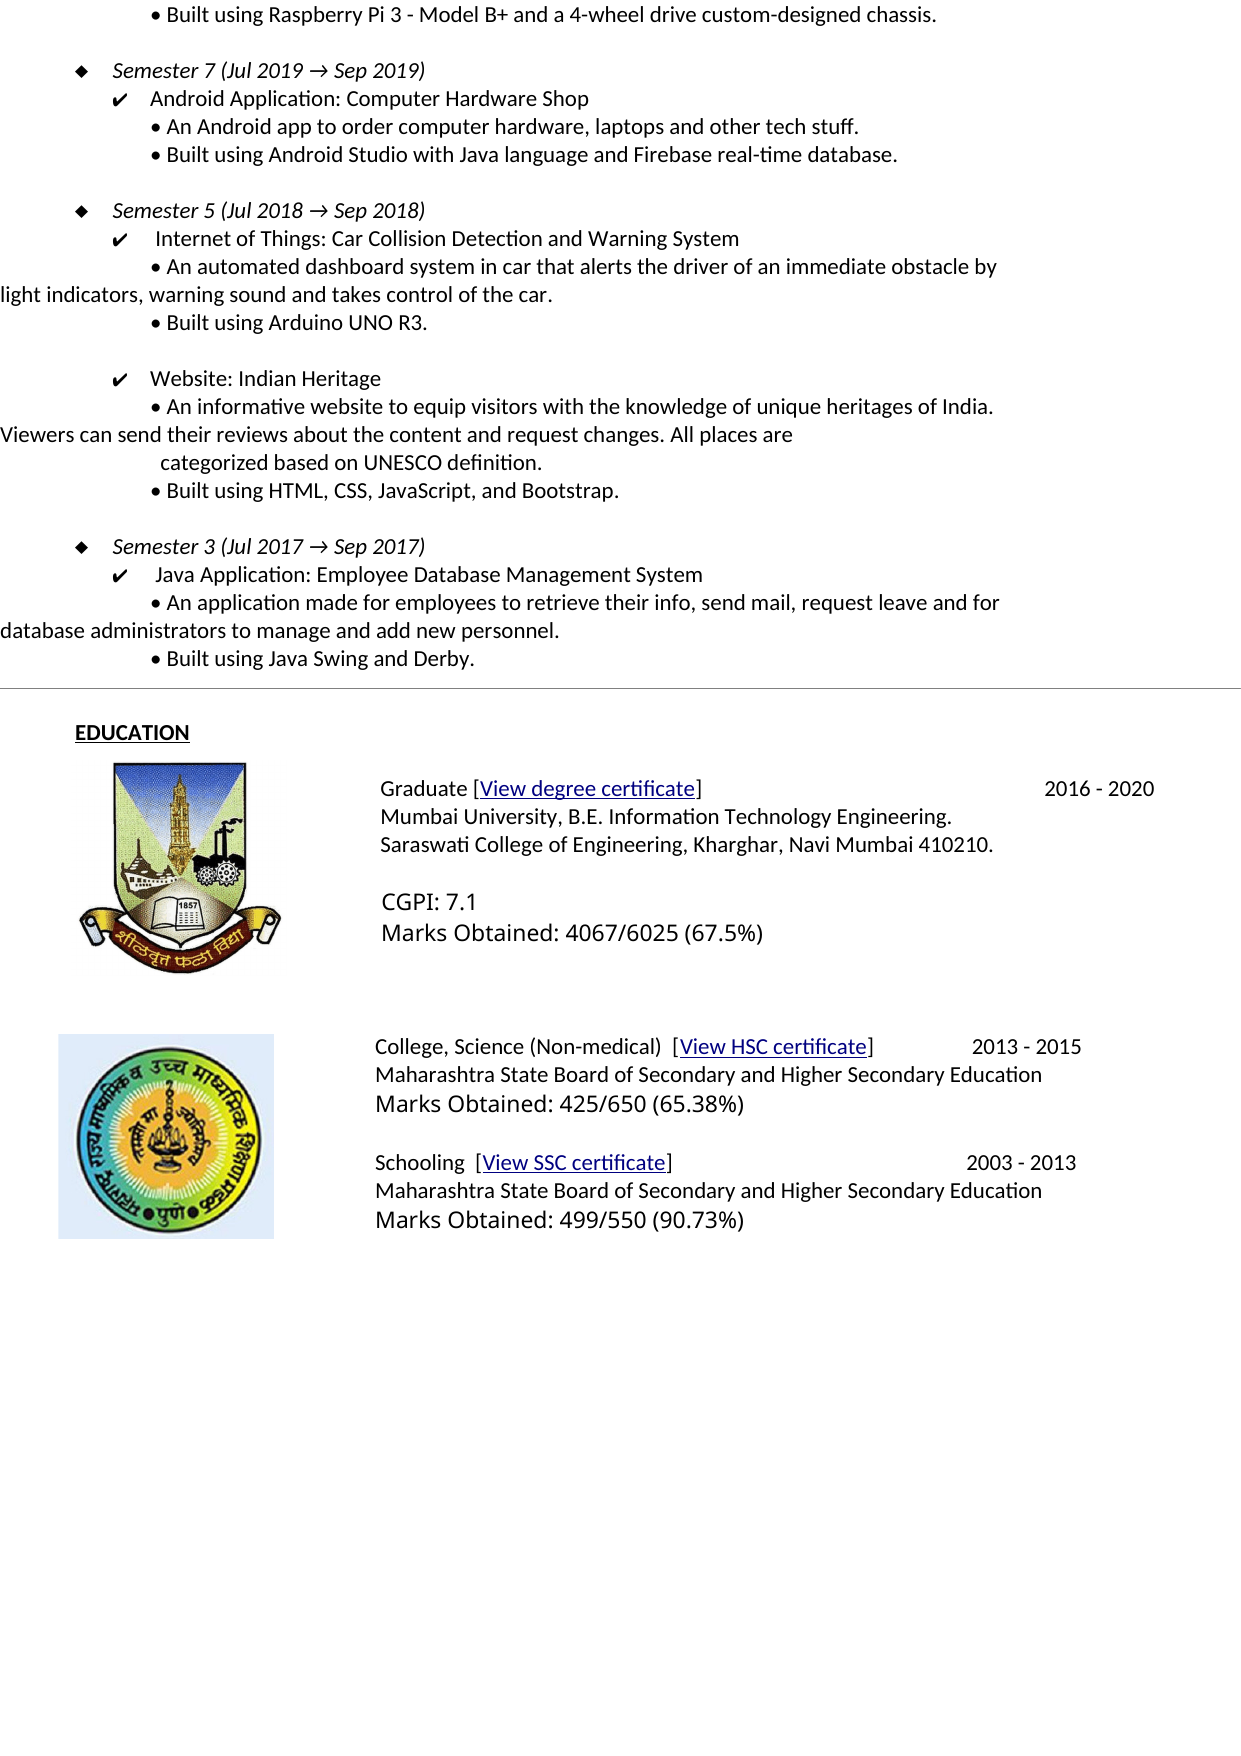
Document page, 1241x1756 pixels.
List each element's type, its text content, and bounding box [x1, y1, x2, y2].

list Java Application: Employee Database Management System [112, 560, 1241, 588]
picture [71, 760, 287, 976]
text • An informative website to equip visitors with the knowledge of unique heritages of India. Viewers can send their reviews about the content and request changes. All places are [0, 392, 1241, 448]
text [0, 774, 71, 802]
text Saraswati College of Engineering, Kharghar, Navi Mumbai 410210. [287, 830, 1241, 858]
text • Built using Android Studio with Java language and Firebase real-time database. [0, 140, 1241, 168]
list Semester 5 (Jul 2018 → Sep 2018) [75, 196, 1241, 224]
list Website: Indian Heritage [112, 364, 1241, 392]
text Marks Obtained: 4067/6025 (67.5%) [287, 917, 1241, 948]
text [0, 830, 71, 858]
text categorized based on UNESCO definition. [0, 448, 1241, 476]
list Semester 3 (Jul 2017 → Sep 2017) [75, 532, 1241, 560]
text • Built using Arduino UNO R3. [0, 308, 1241, 336]
text Marks Obtained: 425/650 (65.38%) [274, 1088, 1241, 1120]
text • Built using HTML, CSS, JavaScript, and Bootstrap. [0, 476, 1241, 504]
text [0, 1176, 58, 1204]
text Maharashtra State Board of Secondary and Higher Secondary Education [274, 1176, 1241, 1204]
text [0, 1060, 58, 1088]
text [0, 886, 71, 917]
text Mumbai University, B.E. Information Technology Engineering. [287, 802, 1241, 830]
text • An Android app to order computer hardware, laptops and other tech stuff. [0, 112, 1241, 140]
text [0, 1088, 58, 1120]
picture [58, 1034, 274, 1239]
text [0, 917, 71, 948]
text • Built using Java Swing and Derby. [0, 644, 1241, 672]
list Semester 7 (Jul 2019 → Sep 2019) [75, 56, 1241, 84]
list Android Application: Computer Hardware Shop [112, 84, 1241, 112]
text EDUCATION [0, 718, 1241, 746]
text Maharashtra State Board of Secondary and Higher Secondary Education [274, 1060, 1241, 1088]
text CGPI: 7.1 [287, 886, 1241, 917]
text • An application made for employees to retrieve their info, send mail, request leave and for database administrators to manage and add new personnel. [0, 588, 1241, 644]
text [0, 802, 71, 830]
text • An automated dashboard system in car that alerts the driver of an immediate obstacle by light indicators, warning sound and takes control of the car. [0, 252, 1241, 308]
text [0, 1148, 58, 1176]
text Schooling [View SSC certificate] 2003 - 2013 [274, 1148, 1241, 1176]
text Graduate [View degree certificate] 2016 - 2020 [287, 774, 1241, 802]
list Internet of Things: Car Collision Detection and Warning System [112, 224, 1241, 252]
text • Built using Raspberry Pi 3 - Model B+ and a 4-wheel drive custom-designed chassis. [0, 0, 1241, 28]
text College, Science (Non-medical) [View HSC certificate] 2013 - 2015 [0, 1032, 1241, 1060]
text Marks Obtained: 499/550 (90.73%) [274, 1204, 1241, 1235]
text [0, 1204, 58, 1235]
